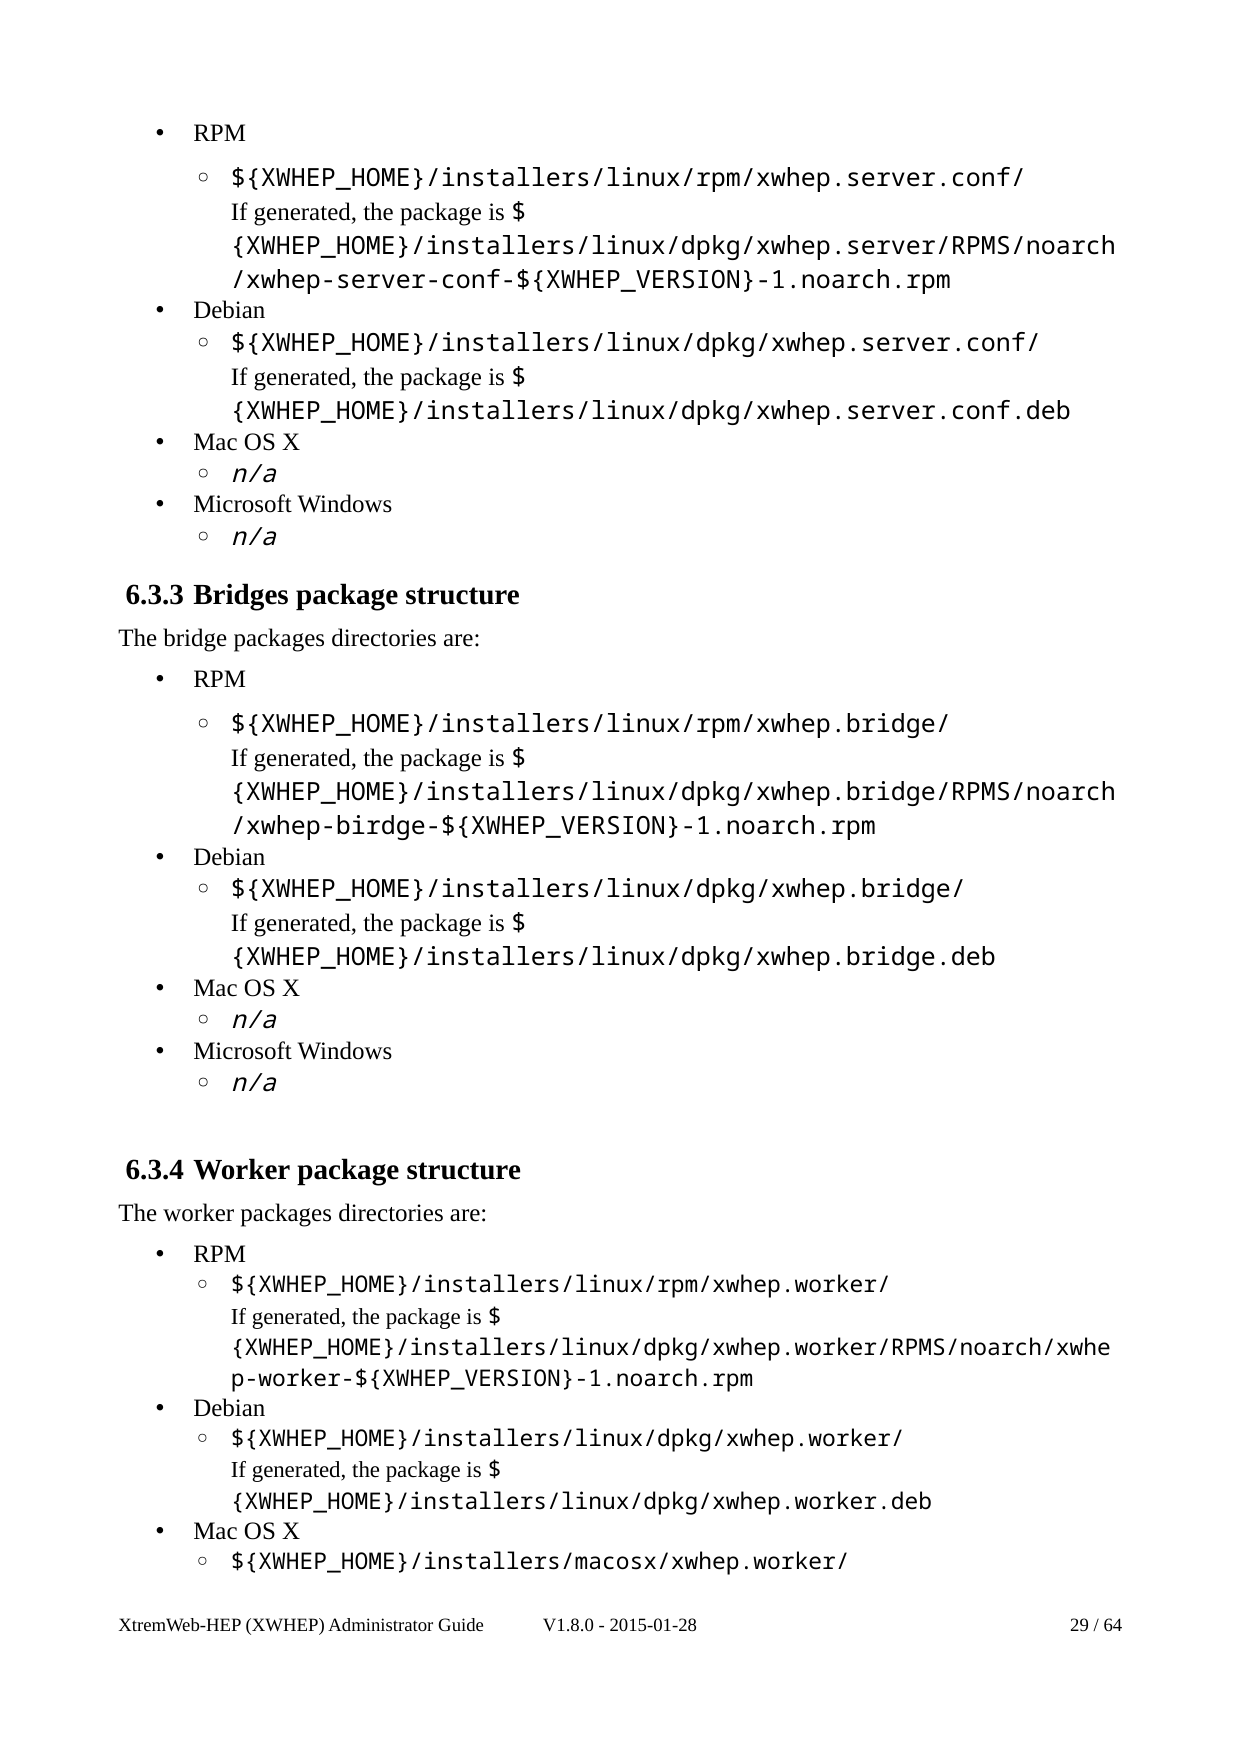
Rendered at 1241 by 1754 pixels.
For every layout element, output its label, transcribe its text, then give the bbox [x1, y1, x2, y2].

list ${XWHEP_HOME}/installers/macosx/xwhep.worker/ [193, 1544, 1122, 1576]
text The worker packages directories are: [118, 1198, 1122, 1227]
list Mac OS X [156, 973, 1122, 1002]
subtitle Bridges package structure [118, 577, 1122, 611]
list RPM [156, 1239, 1122, 1268]
subtitle Worker package structure [118, 1152, 1122, 1186]
list RPM [156, 118, 1122, 147]
list Microsoft Windows [156, 1036, 1122, 1064]
list Mac OS X [156, 427, 1122, 455]
list ${XWHEP_HOME}/installers/linux/rpm/xwhep.bridge/ If generated, the package is ${XWHEP_HOME}/installers/linux/dpkg/xwhep.bridge/RPMS/noarch/xwhep-birdge-${XWHEP_VERSION}-1.noarch.rpm [193, 706, 1122, 842]
list Microsoft Windows [156, 489, 1122, 518]
list RPM [156, 664, 1122, 693]
list Mac OS X [156, 1516, 1122, 1544]
text The bridge packages directories are: [118, 623, 1122, 652]
list Debian [156, 842, 1122, 871]
list n/a [193, 455, 1122, 489]
list ${XWHEP_HOME}/installers/linux/rpm/xwhep.server.conf/ If generated, the package is ${XWHEP_HOME}/installers/linux/dpkg/xwhep.server/RPMS/noarch/xwhep-server-conf-${XWHEP_VERSION}-1.noarch.rpm [193, 159, 1122, 296]
list n/a [193, 1002, 1122, 1036]
list n/a [193, 1064, 1122, 1098]
list n/a [193, 518, 1122, 552]
list ${XWHEP_HOME}/installers/linux/dpkg/xwhep.bridge/ If generated, the package is ${XWHEP_HOME}/installers/linux/dpkg/xwhep.bridge.deb [193, 871, 1122, 973]
list ${XWHEP_HOME}/installers/linux/rpm/xwhep.worker/ If generated, the package is ${XWHEP_HOME}/installers/linux/dpkg/xwhep.worker/RPMS/noarch/xwhep-worker-${XWHEP_VERSION}-1.noarch.rpm [193, 1268, 1122, 1393]
list ${XWHEP_HOME}/installers/linux/dpkg/xwhep.worker/ If generated, the package is ${XWHEP_HOME}/installers/linux/dpkg/xwhep.worker.deb [193, 1422, 1122, 1516]
list ${XWHEP_HOME}/installers/linux/dpkg/xwhep.server.conf/ If generated, the package is ${XWHEP_HOME}/installers/linux/dpkg/xwhep.server.conf.deb [193, 324, 1122, 427]
list Debian [156, 296, 1122, 324]
list Debian [156, 1393, 1122, 1422]
